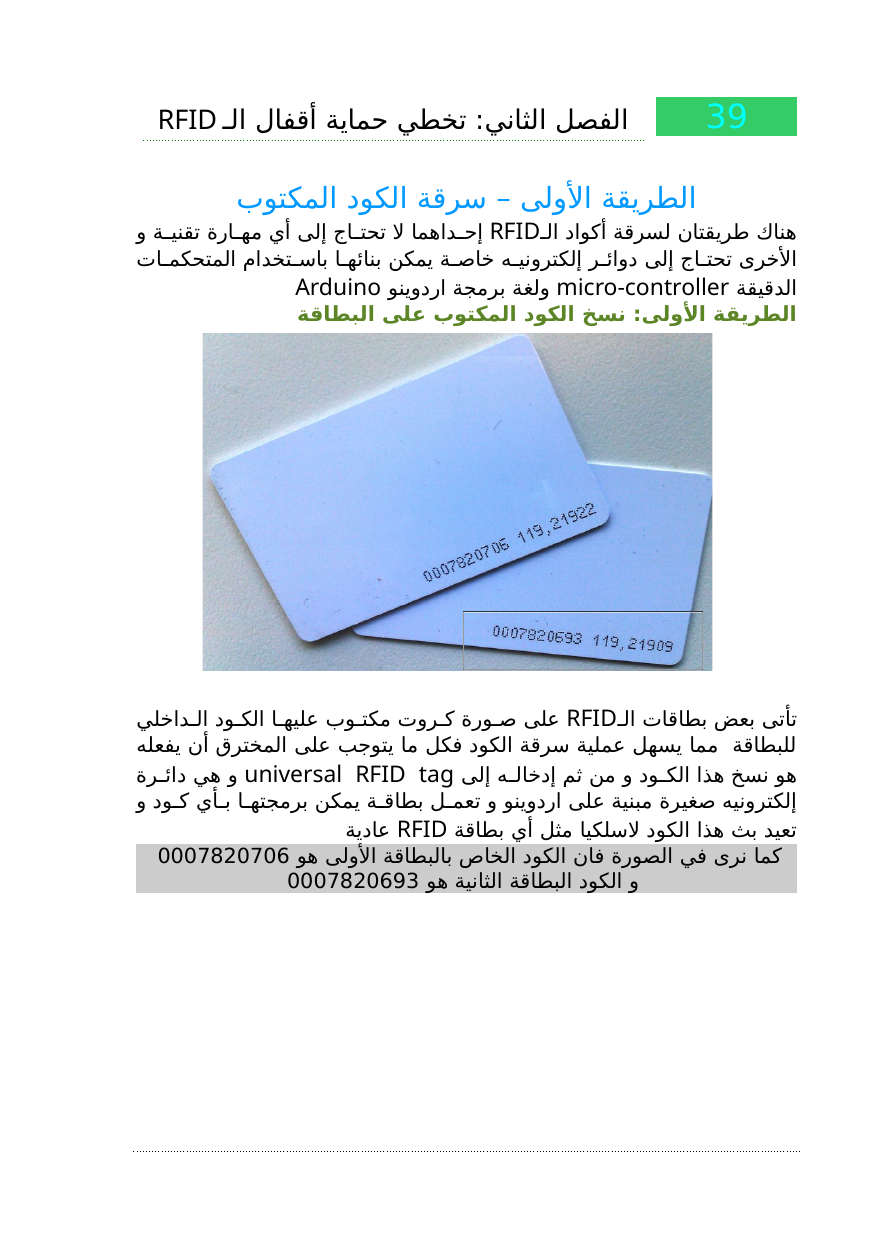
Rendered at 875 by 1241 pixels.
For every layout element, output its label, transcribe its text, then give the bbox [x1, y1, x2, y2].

text الطريقة الأولى: نسخ الكود المكتوب على البطاقة [136, 302, 797, 326]
picture [202, 333, 713, 671]
subtitle الطريقة الأولى – سرقة الكود المكتوب [136, 181, 797, 215]
text تأتى بعض بطاقات الـRFID على صورة كروت مكتوب عليها الكود الداخلي للبطاقة مما يسهل عملية سرقة الكود فكل ما يتوجب على المخترق أن يفعله هو نسخ هذا الكود و من ثم إدخاله إلى universal RFID tag و هي دائرة إلكترونيه صغيرة مبنية على اردوينو و تعمل بطاقة يمكن برمجتها بأي كود و تعيد بث هذا الكود لاسلكيا مثل أي بطاقة RFID عادية [136, 702, 797, 844]
text و الكود البطاقة الثانية هو 0007820693 [136, 869, 797, 893]
text هناك طريقتان لسرقة أكواد الـRFID إحداهما لا تحتاج إلى أي مهارة تقنية و الأخرى تحتاج إلى دوائر إلكترونيه خاصة يمكن بنائها باستخدام المتحكمات الدقيقة micro-controller ولغة برمجة اردوينو Arduino [136, 215, 797, 302]
text كما نرى في الصورة فان الكود الخاص بالبطاقة الأولى هو 0007820706 [136, 844, 797, 869]
